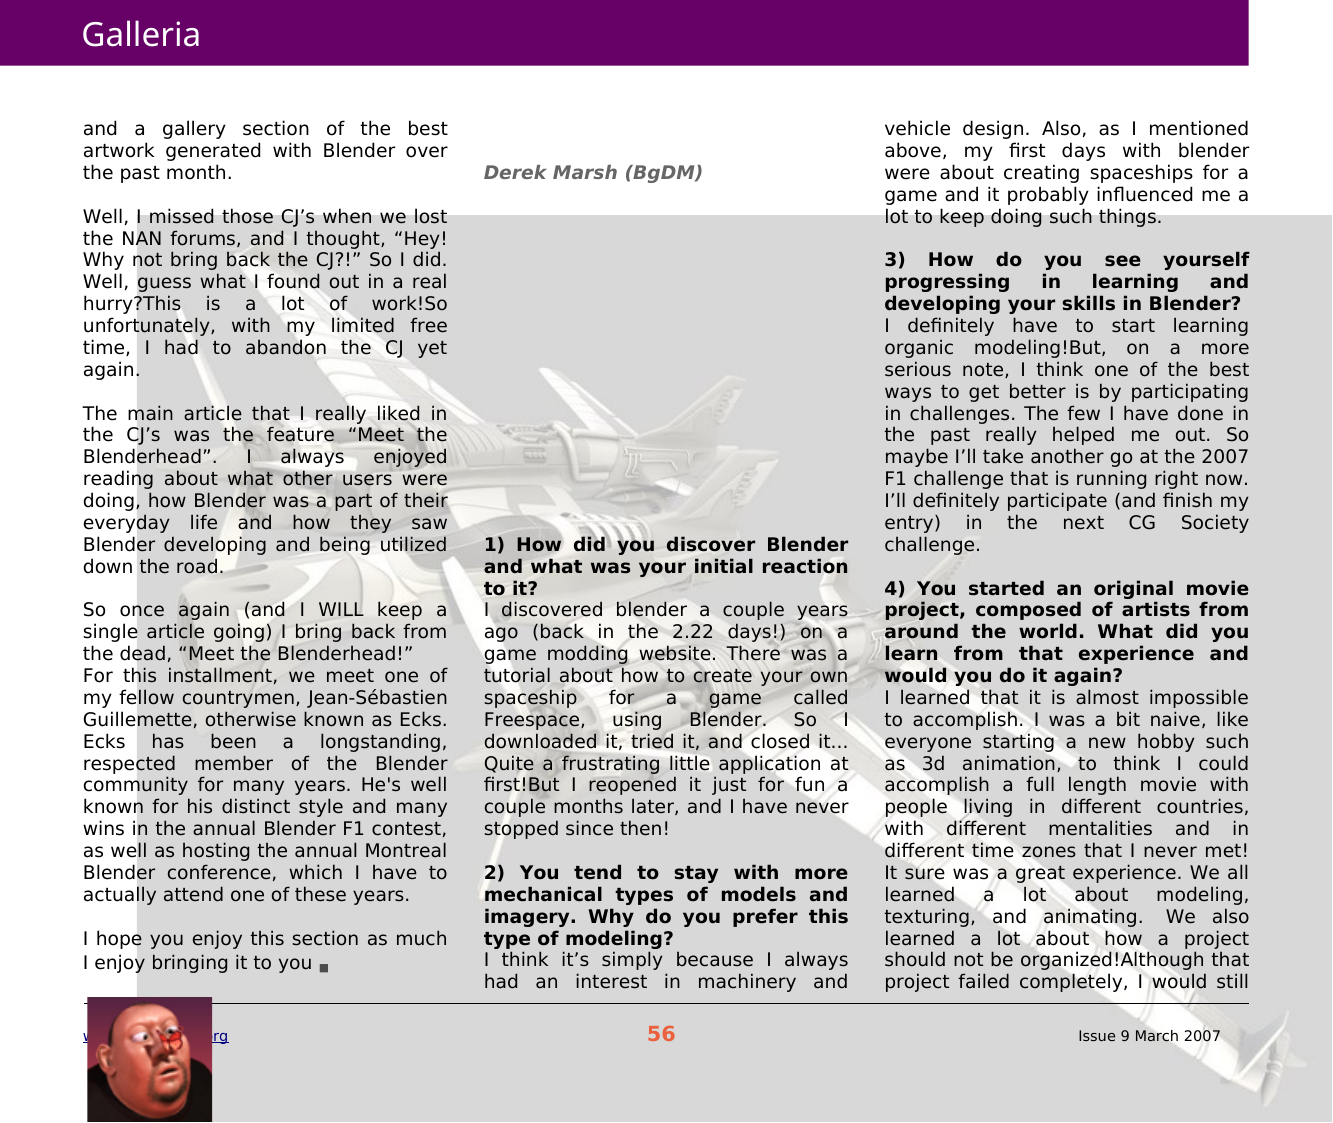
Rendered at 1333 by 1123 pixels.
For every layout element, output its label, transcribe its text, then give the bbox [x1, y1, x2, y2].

text Well, I missed those CJ’s when we lost the NAN forums, and I thought, “Hey!Why not bring back the CJ?!” So I did. Well, guess what I found out in a real hurry?This is a lot of work!So unfortunately, with my limited free time, I had to abandon the CJ yet again. [83, 206, 448, 381]
picture [244, 215, 250, 222]
text I think it’s simply because I always had an interest in machinery and vehicle design. Also, as I mentioned above, my first days with blender were about creating spaceships for a game and it probably influenced me a lot to keep doing such things. [884, 118, 1249, 215]
text For this installment, we meet one of my fellow countrymen, Jean-Sébastien Guillemette, otherwise known as Ecks. Ecks has been a longstanding, respected member of the Blender community for many years. He's well known for his distinct style and many wins in the annual Blender F1 contest, as well as hosting the annual Montreal Blender conference, which I have to actually attend one of these years. [83, 665, 136, 906]
picture [892, 215, 898, 222]
text The main article that I really liked in the CJ’s was the feature “Meet the Blenderhead”. I always enjoyed reading about what other users were doing, how Blender was a part of their everyday life and how they saw Blender developing and being utilized down the road. [83, 402, 136, 577]
picture [87, 215, 1333, 1122]
text Derek Marsh (BgDM) [483, 162, 849, 184]
text and a gallery section of the best artwork generated with Blender over the past month. [83, 118, 448, 184]
picture [421, 215, 427, 222]
picture [975, 215, 981, 222]
text I hope you enjoy this section as much I enjoy bringing it to you ■ [83, 927, 136, 975]
picture [1005, 215, 1011, 222]
picture [924, 215, 930, 222]
text So once again (and I WILL keep a single article going) I bring back from the dead, “Meet the Blenderhead!” [83, 599, 136, 665]
